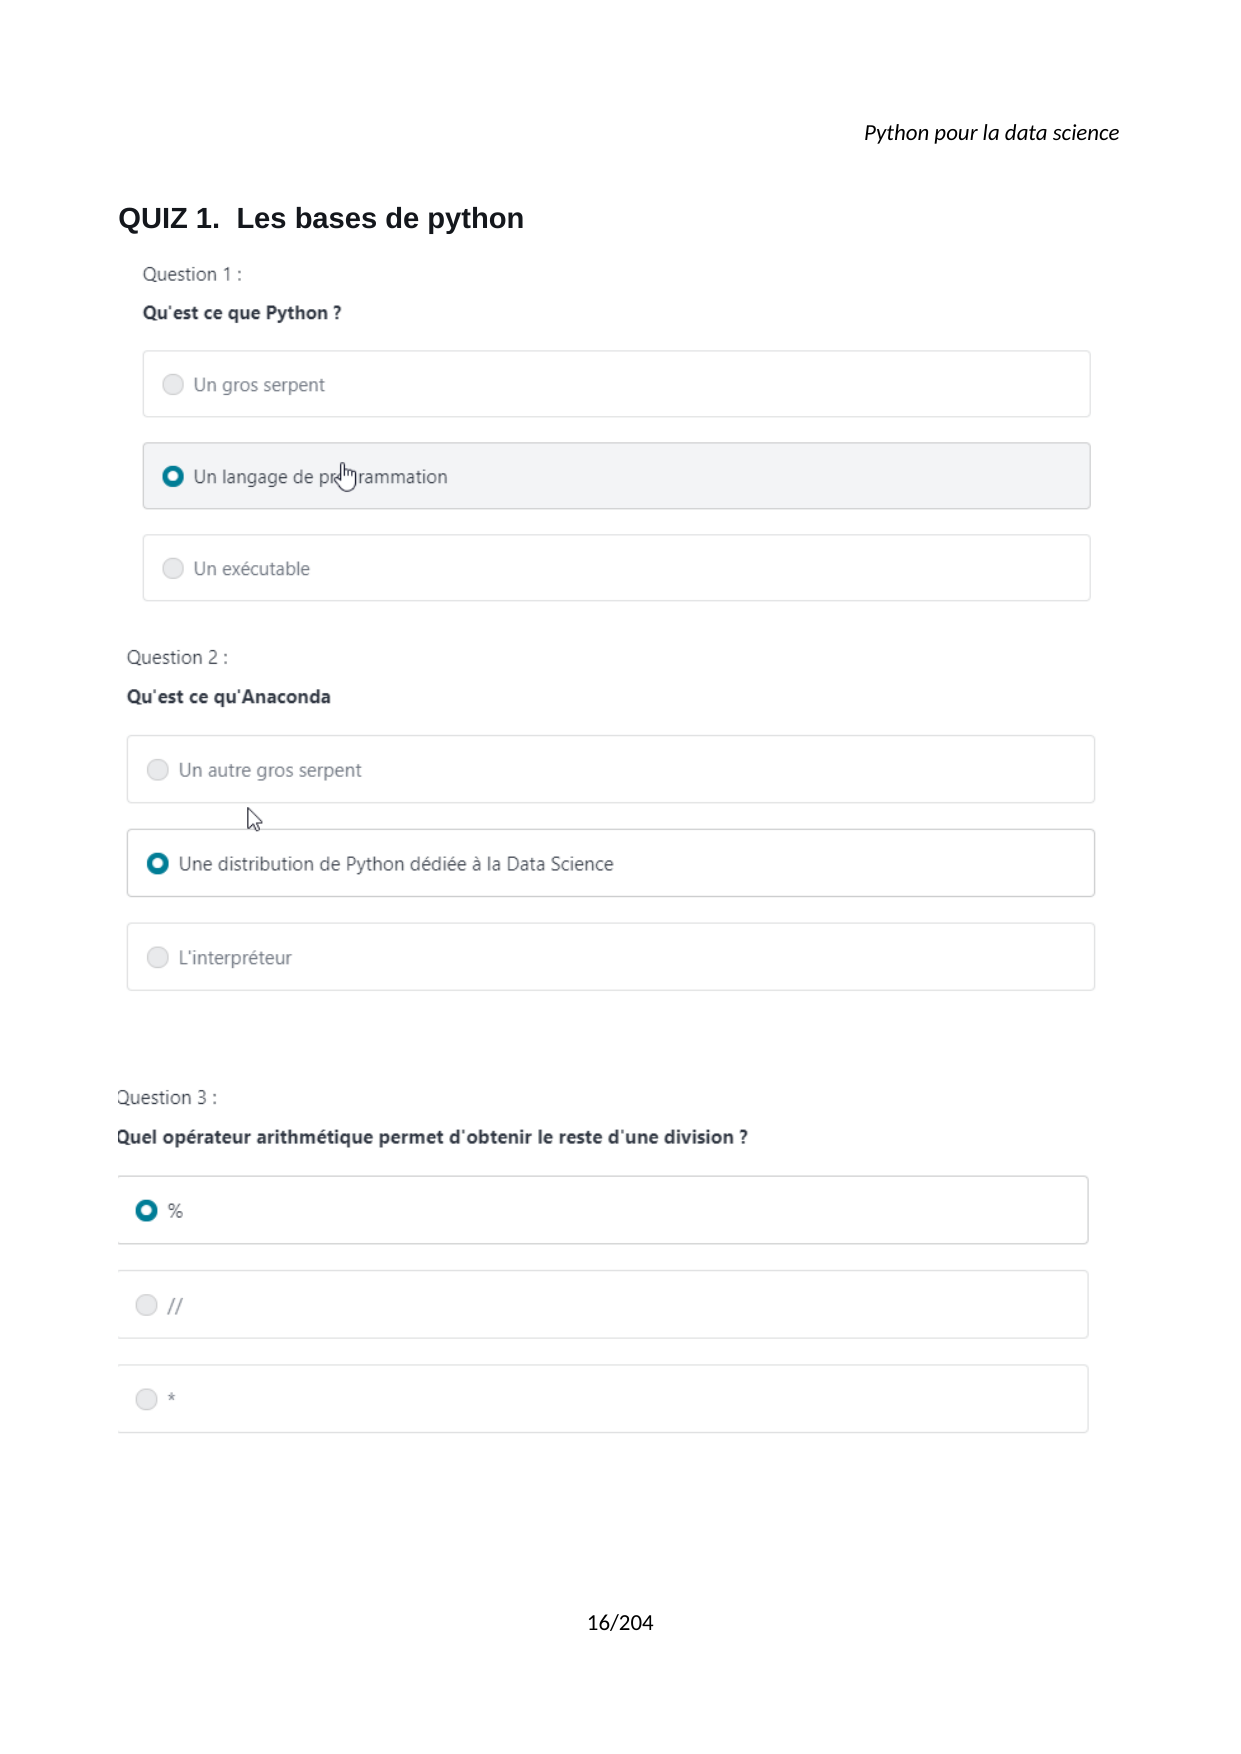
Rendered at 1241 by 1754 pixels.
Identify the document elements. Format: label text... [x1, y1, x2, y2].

picture [118, 640, 1122, 1024]
picture [118, 246, 1122, 630]
picture [118, 1080, 1122, 1455]
subtitle QUIZ 1. Les bases de python [118, 201, 1122, 234]
